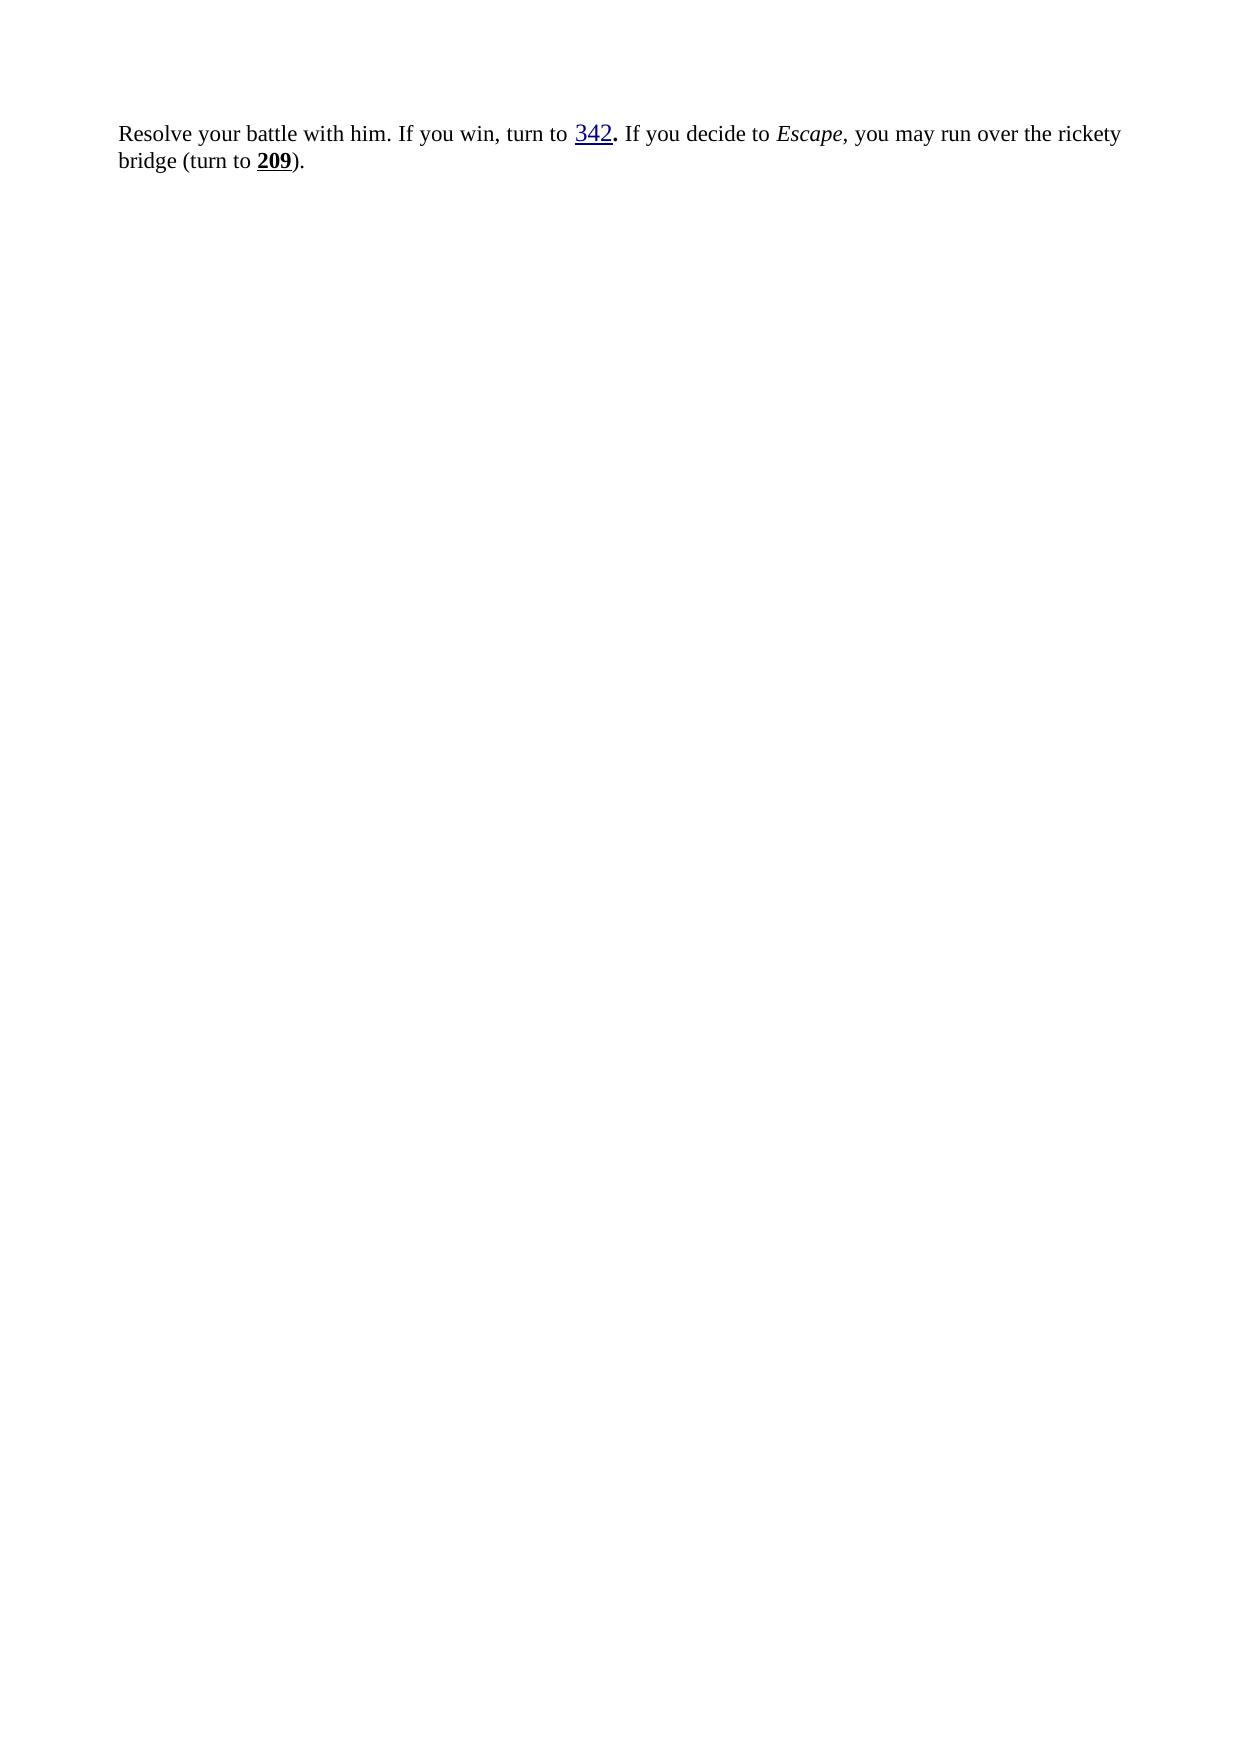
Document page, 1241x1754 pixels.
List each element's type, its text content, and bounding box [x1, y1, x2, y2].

text Resolve your battle with him. If you win, turn to 342. If you decide to Escape, you may run over the rickety bridge (turn to 209). [118, 118, 1122, 174]
